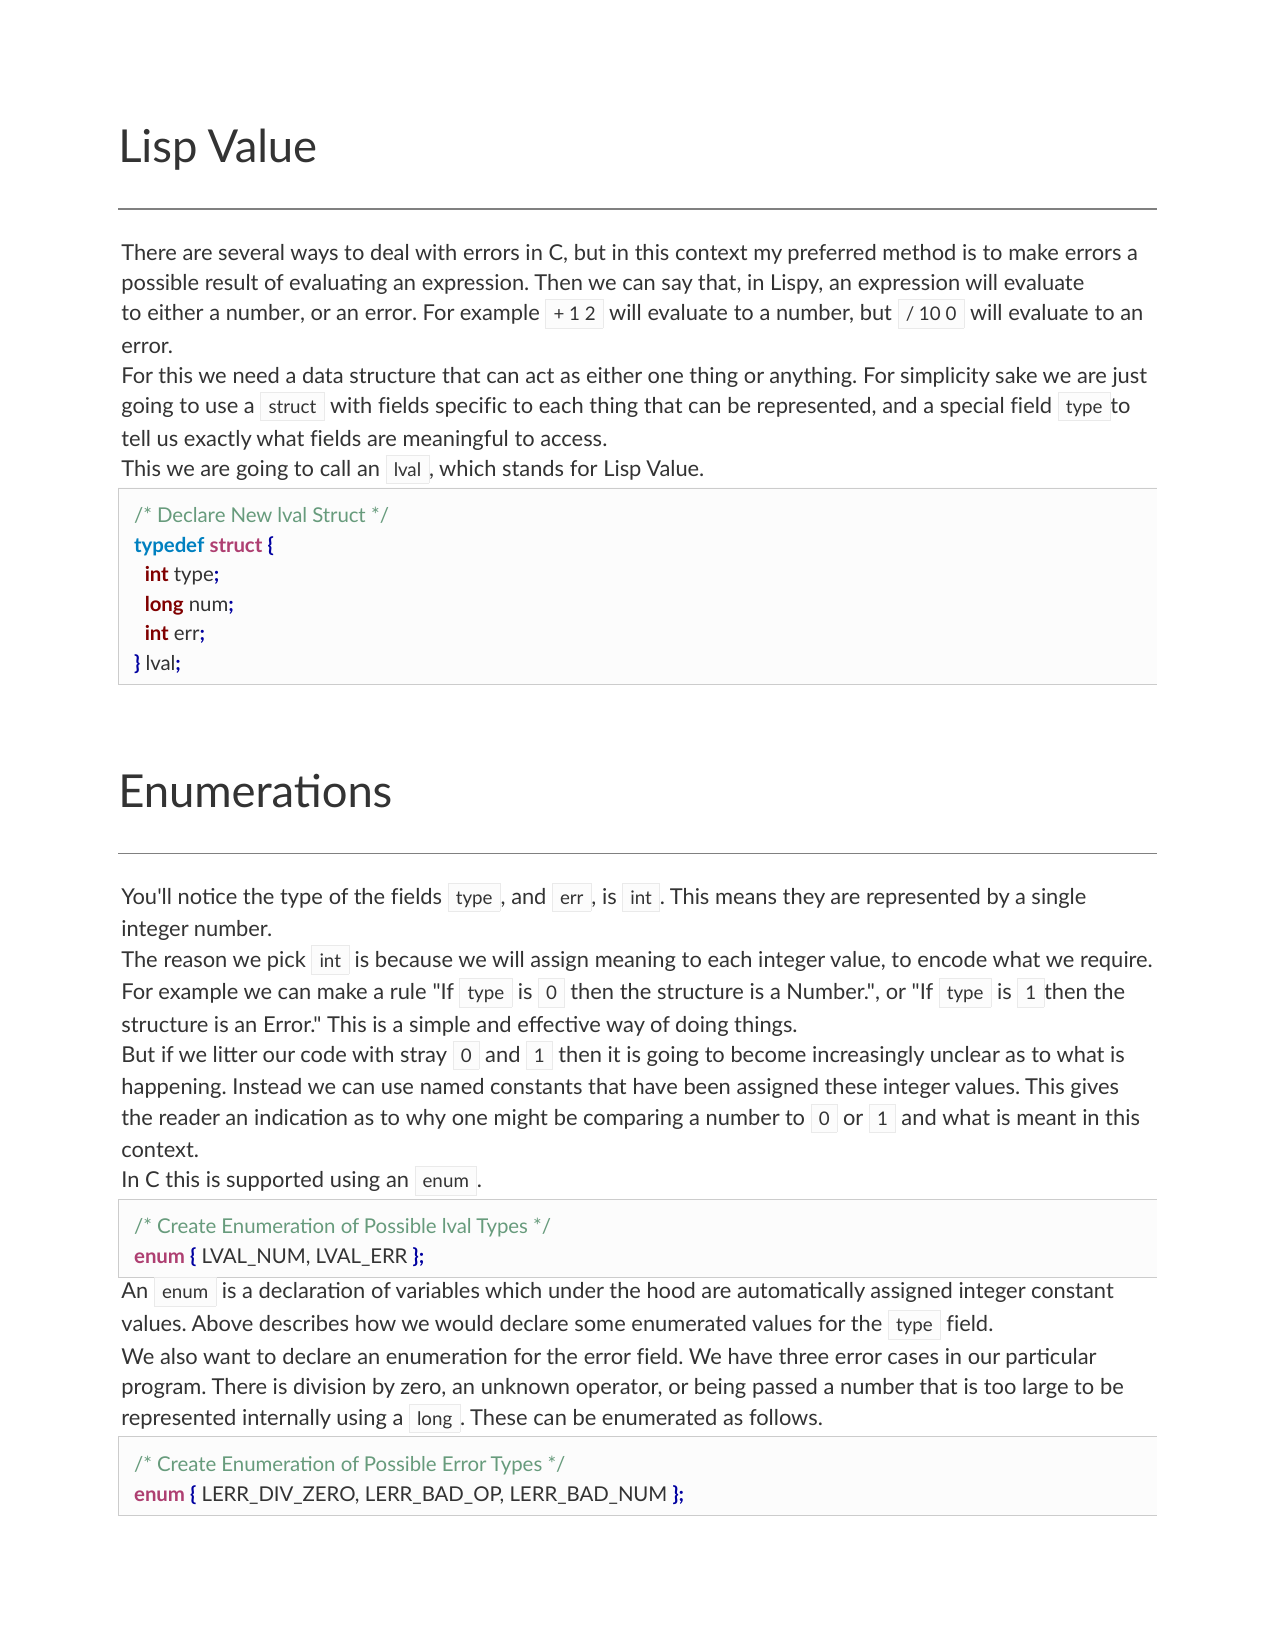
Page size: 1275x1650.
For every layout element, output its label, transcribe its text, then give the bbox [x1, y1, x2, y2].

text , which stands for Lisp Value. [430, 454, 1154, 483]
text This we are going to call an lval [121, 454, 429, 483]
text We also want to declare an enumeration for the error field. We have three error cases in our particular program. There is division by zero, an unknown operator, or being passed a number that is too large to be represented internally using a long. These can be enumerated as follows. [121, 1343, 1154, 1432]
subtitle Enumerations [118, 763, 1157, 817]
text For this we need a data structure that can act as either one thing or anything. For simplicity sake we are just going to use a struct with fields specific to each thing that can be represented, and a special field typeto tell us exactly what fields are meaningful to access. [121, 362, 1154, 451]
text int err; [119, 606, 1157, 636]
text There are several ways to deal with errors in C, but in this context my preferred method is to make errors a possible result of evaluating an expression. Then we can say that, in Lispy, an expression will evaluate to either a number, or an error. For example + 1 2 will evaluate to a number, but / 10 0 will evaluate to an error. [121, 238, 1154, 358]
text The reason we pick int is because we will assign meaning to each integer value, to encode what we require. For example we can make a rule "If type is 0 then the structure is a Number.", or "If type is 1then the structure is an Error." This is a simple and effective way of doing things. [121, 945, 1154, 1037]
text /* Create Enumeration of Possible Error Types */ [119, 1437, 1157, 1466]
text enum { LERR_DIV_ZERO, LERR_BAD_OP, LERR_BAD_NUM }; [119, 1466, 1157, 1515]
text enum { LVAL_NUM, LVAL_ERR }; [119, 1229, 1157, 1277]
text /* Declare New lval Struct */ [119, 489, 1157, 517]
text But if we litter our code with stray 0 and 1 then it is going to become increasingly unclear as to what is happening. Instead we can use named constants that have been assigned these integer values. This gives the reader an indication as to why one might be comparing a number to 0 or 1 and what is meant in this context. [121, 1041, 1154, 1162]
text typedef struct { [119, 517, 1157, 547]
text In C this is supported using an [121, 1166, 415, 1195]
text enum [416, 1167, 476, 1195]
text You'll notice the type of the fields type, and err, is int. This means they are represented by a single integer number. [121, 883, 1154, 942]
text } lval; [119, 636, 1157, 684]
text . [477, 1166, 1154, 1195]
text /* Create Enumeration of Possible lval Types */ [119, 1200, 1157, 1229]
subtitle Lisp Value [118, 118, 1157, 172]
text int type; [119, 547, 1157, 576]
text long num; [119, 576, 1157, 606]
text An enum is a declaration of variables which under the hood are automatically assigned integer constant values. Above describes how we would declare some enumerated values for the type field. [121, 1278, 1154, 1339]
